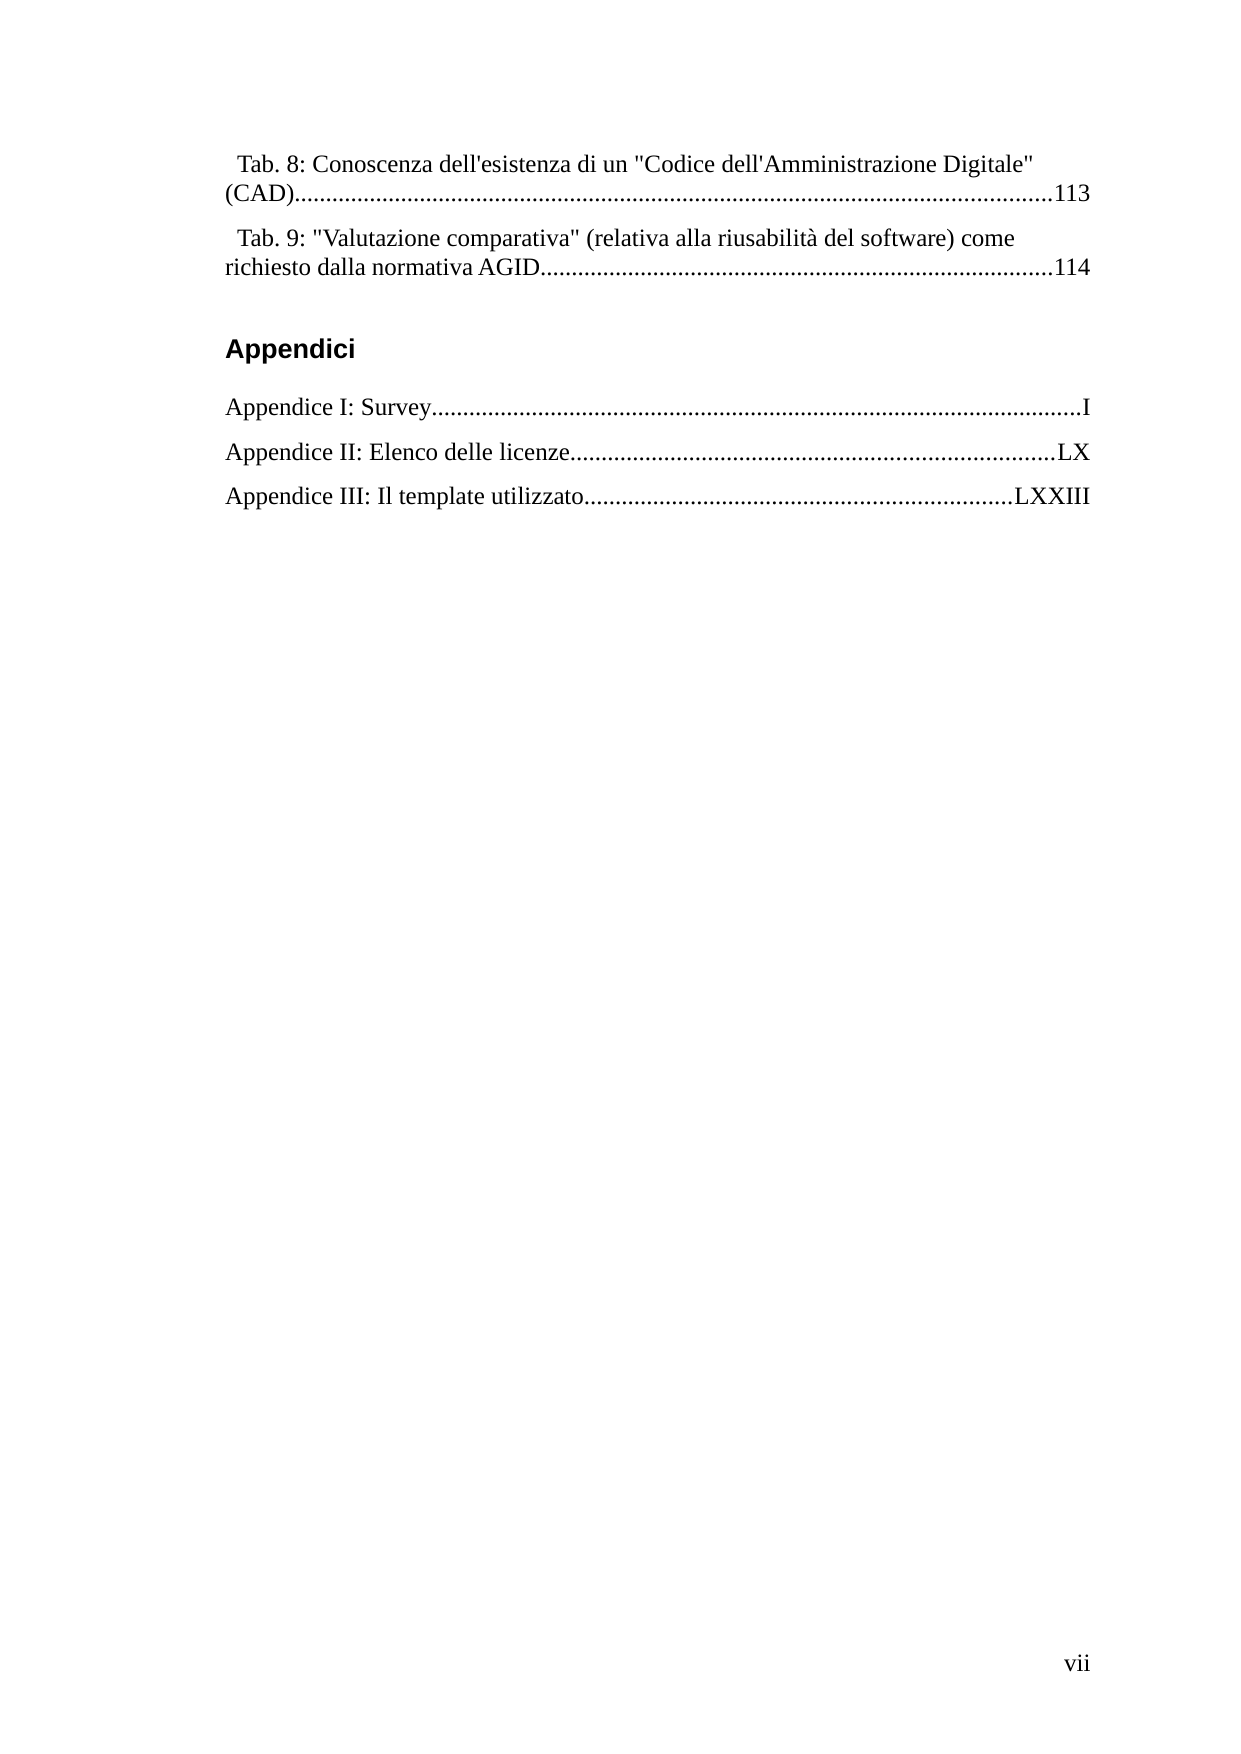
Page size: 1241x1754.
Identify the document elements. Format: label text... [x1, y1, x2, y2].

text Appendice I: Survey I [225, 393, 1090, 421]
text Appendice II: Elenco delle licenze LX [225, 438, 1090, 466]
text Tab. 8: Conoscenza dell'esistenza di un "Codice dell'Amministrazione Digitale" (CAD) 113 [225, 150, 1090, 207]
subtitle Appendici [225, 334, 1090, 364]
text Tab. 9: "Valutazione comparativa" (relativa alla riusabilità del software) come richiesto dalla normativa AGID 114 [225, 224, 1090, 281]
text Appendice III: Il template utilizzato LXXIII [225, 482, 1090, 510]
